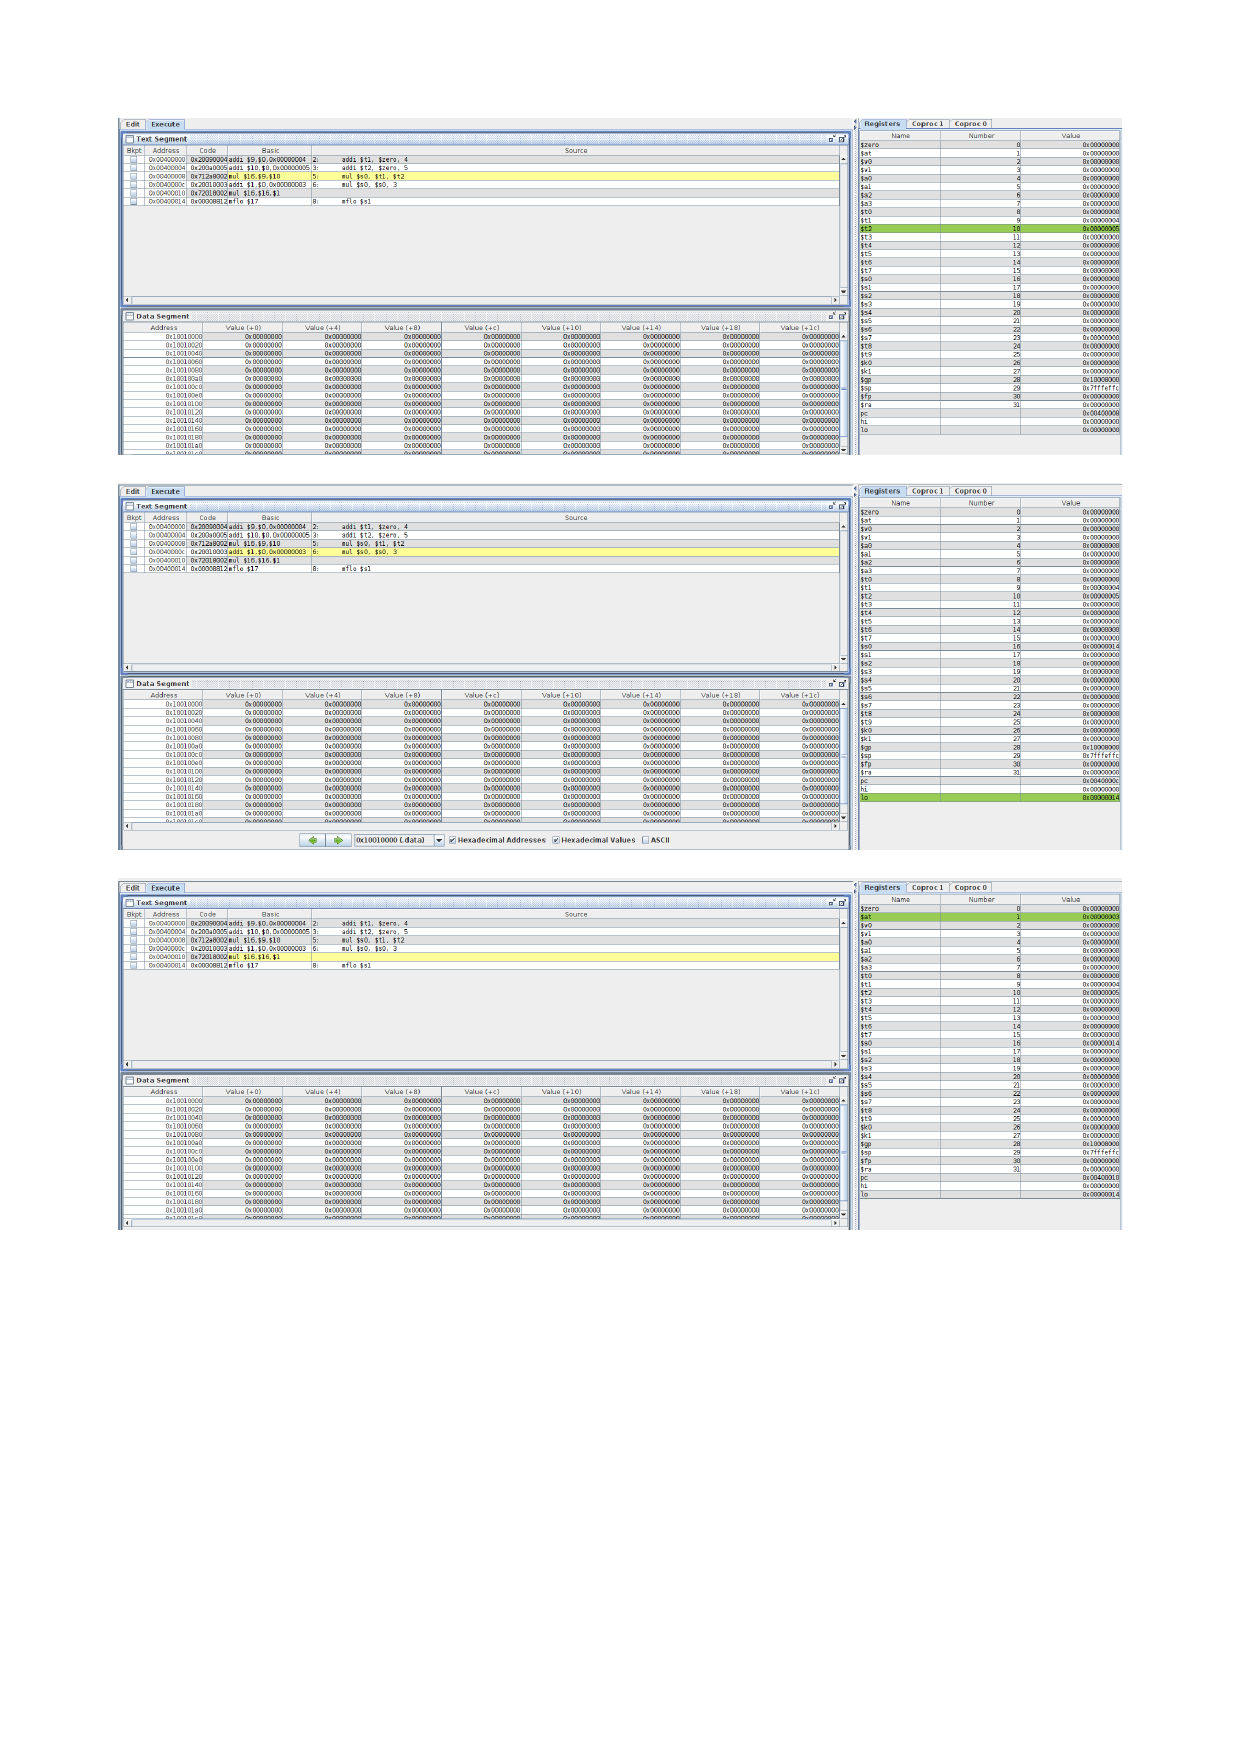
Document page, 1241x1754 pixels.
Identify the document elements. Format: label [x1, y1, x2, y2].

picture [118, 483, 1123, 850]
picture [118, 878, 1123, 1230]
picture [118, 118, 1123, 455]
